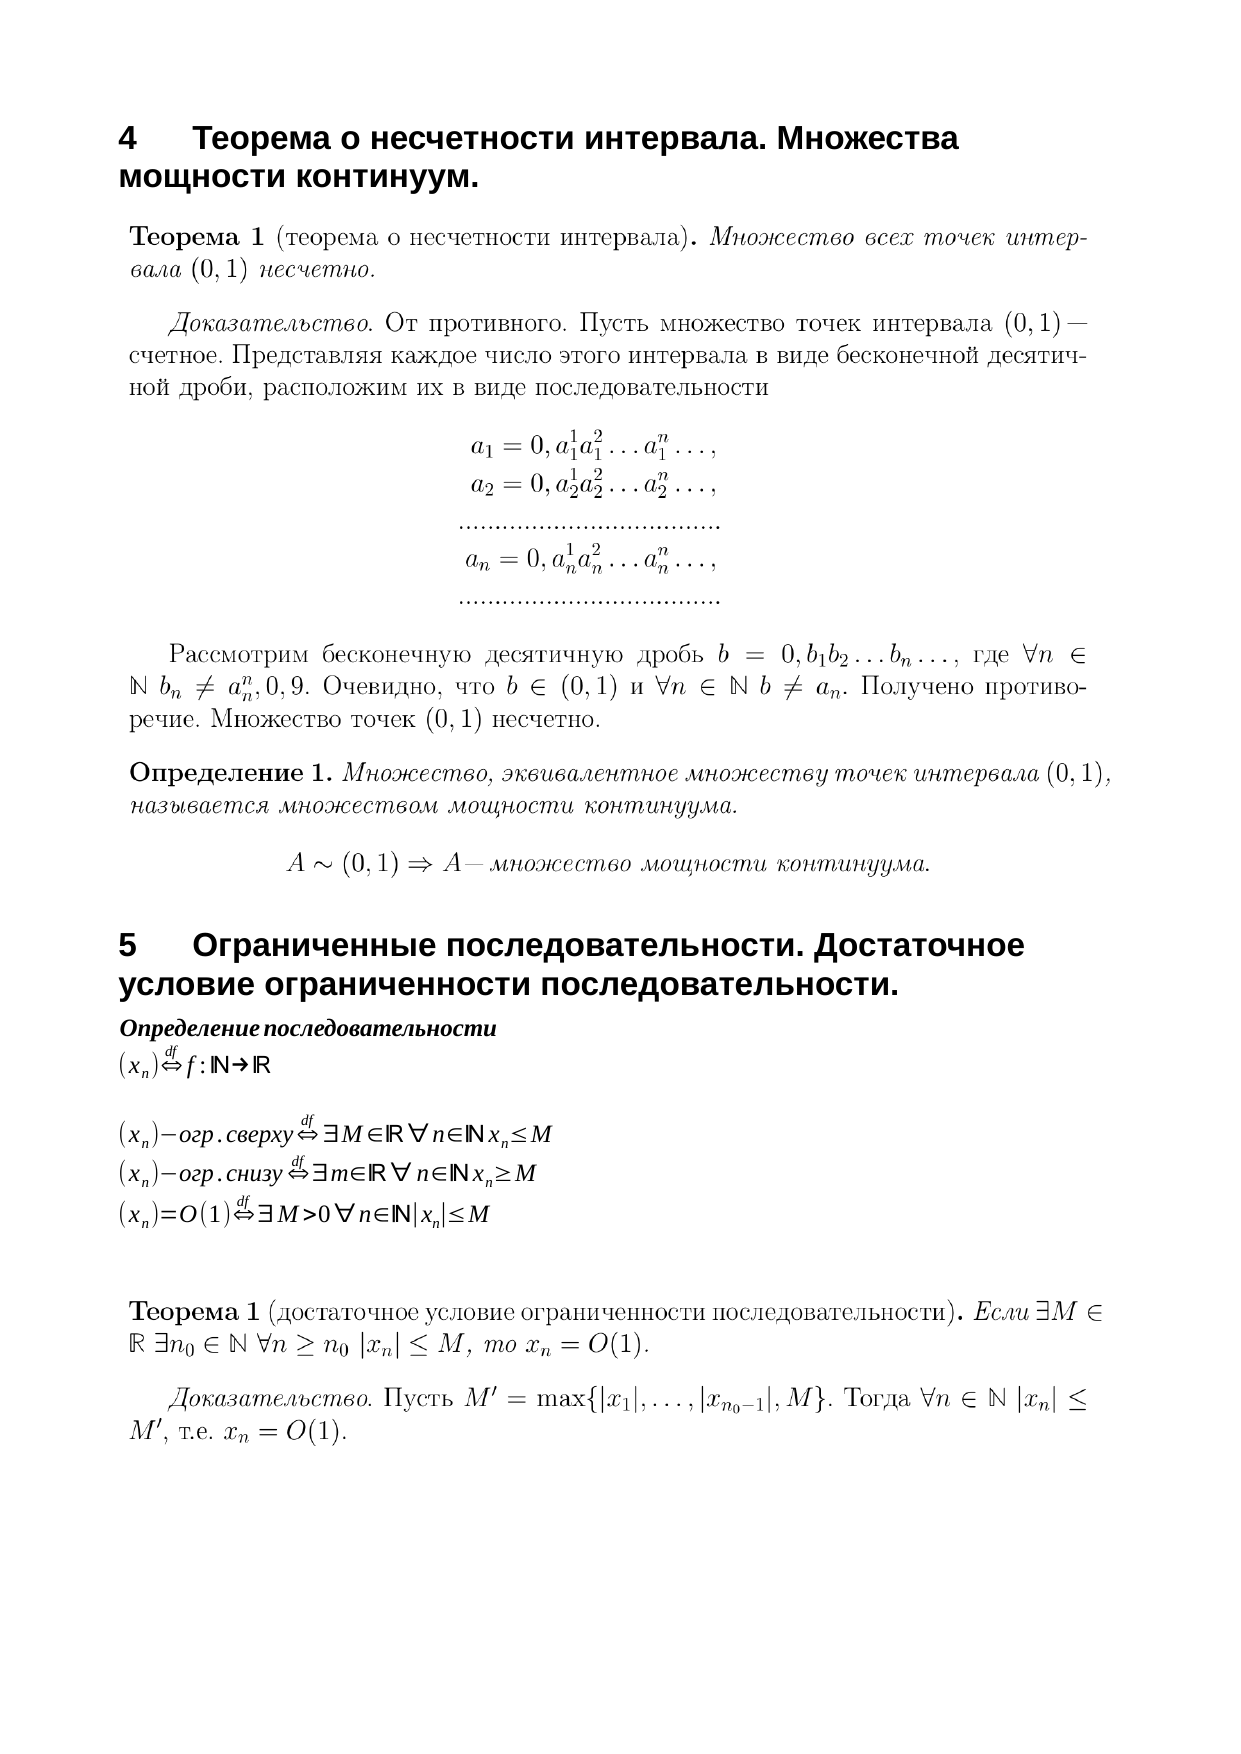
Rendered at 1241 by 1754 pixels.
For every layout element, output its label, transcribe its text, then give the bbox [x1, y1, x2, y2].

picture [118, 207, 1123, 905]
subtitle Ограниченные последовательности. Достаточное условие ограниченности последовательности. [118, 925, 1122, 1002]
picture [118, 1279, 1123, 1452]
subtitle Теорема о несчетности интервала. Множества мощности континуум. [118, 118, 1122, 195]
